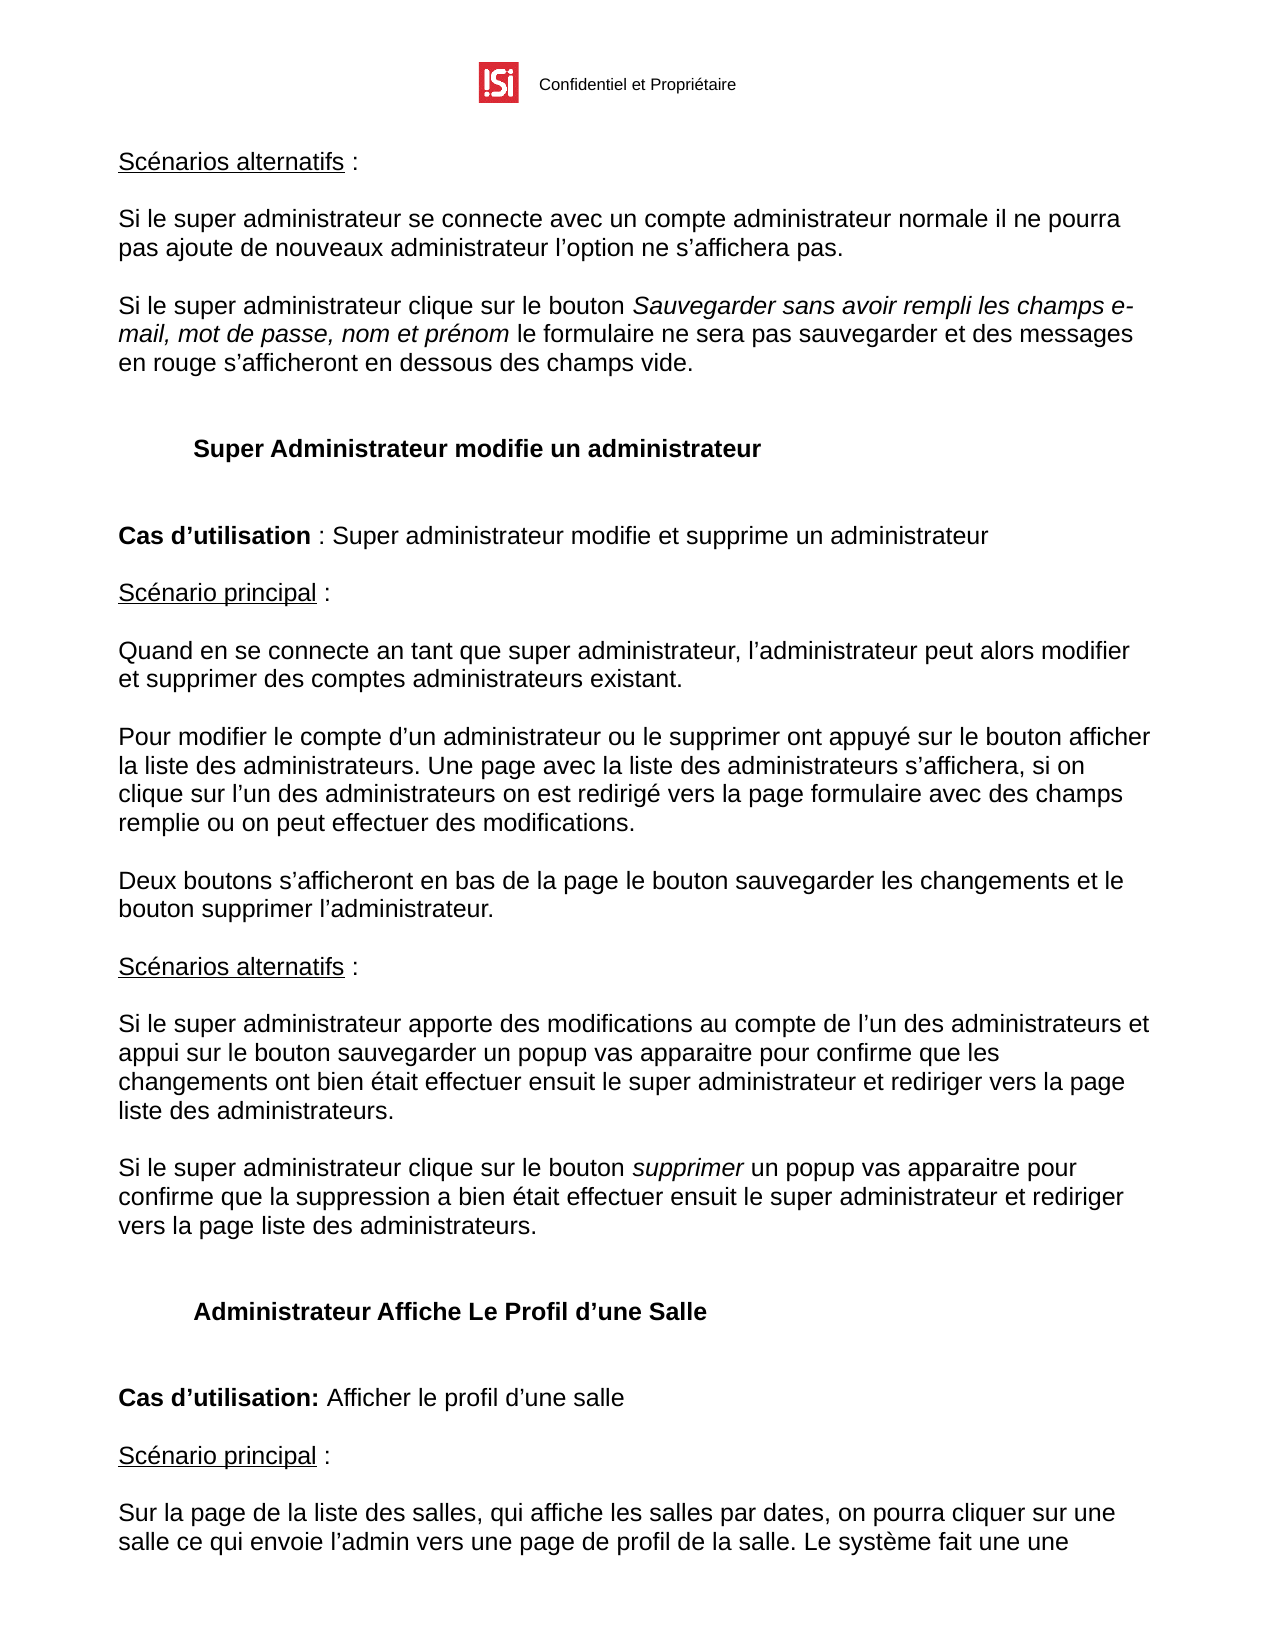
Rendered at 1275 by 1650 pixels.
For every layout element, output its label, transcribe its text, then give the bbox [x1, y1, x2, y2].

text Si le super administrateur se connecte avec un compte administrateur normale il ne pourra pas ajoute de nouveaux administrateur l’option ne s’affichera pas. [118, 204, 1157, 262]
text Cas d’utilisation : Super administrateur modifie et supprime un administrateur [118, 521, 1157, 549]
text Pour modifier le compte d’un administrateur ou le supprimer ont appuyé sur le bouton afficher la liste des administrateurs. Une page avec la liste des administrateurs s’affichera, si on clique sur l’un des administrateurs on est redirigé vers la page formulaire avec des champs remplie ou on peut effectuer des modifications. [118, 722, 1157, 837]
text Sur la page de la liste des salles, qui affiche les salles par dates, on pourra cliquer sur une salle ce qui envoie l’admin vers une page de profil de la salle. Le système fait une une [118, 1498, 1157, 1556]
text Scénario principal : [118, 578, 1157, 607]
subtitle Administrateur Affiche Le Profil d’une Salle [193, 1297, 1157, 1326]
text Cas d’utilisation: Afficher le profil d’une salle [118, 1383, 1157, 1412]
subtitle Super Administrateur modifie un administrateur [193, 434, 1157, 463]
text Scénario principal : [118, 1441, 1157, 1469]
text Deux boutons s’afficheront en bas de la page le bouton sauvegarder les changements et le bouton supprimer l’administrateur. [118, 866, 1157, 923]
text Si le super administrateur apporte des modifications au compte de l’un des administrateurs et appui sur le bouton sauvegarder un popup vas apparaitre pour confirme que les changements ont bien était effectuer ensuit le super administrateur et rediriger vers la page liste des administrateurs. [118, 1009, 1157, 1124]
text Si le super administrateur clique sur le bouton supprimer un popup vas apparaitre pour confirme que la suppression a bien était effectuer ensuit le super administrateur et rediriger vers la page liste des administrateurs. [118, 1153, 1157, 1239]
text Scénarios alternatifs : [118, 147, 1157, 176]
text Si le super administrateur clique sur le bouton Sauvegarder sans avoir rempli les champs e-mail, mot de passe, nom et prénom le formulaire ne sera pas sauvegarder et des messages en rouge s’afficheront en dessous des champs vide. [118, 291, 1157, 377]
text Quand en se connecte an tant que super administrateur, l’administrateur peut alors modifier et supprimer des comptes administrateurs existant. [118, 636, 1157, 693]
text Scénarios alternatifs : [118, 952, 1157, 981]
